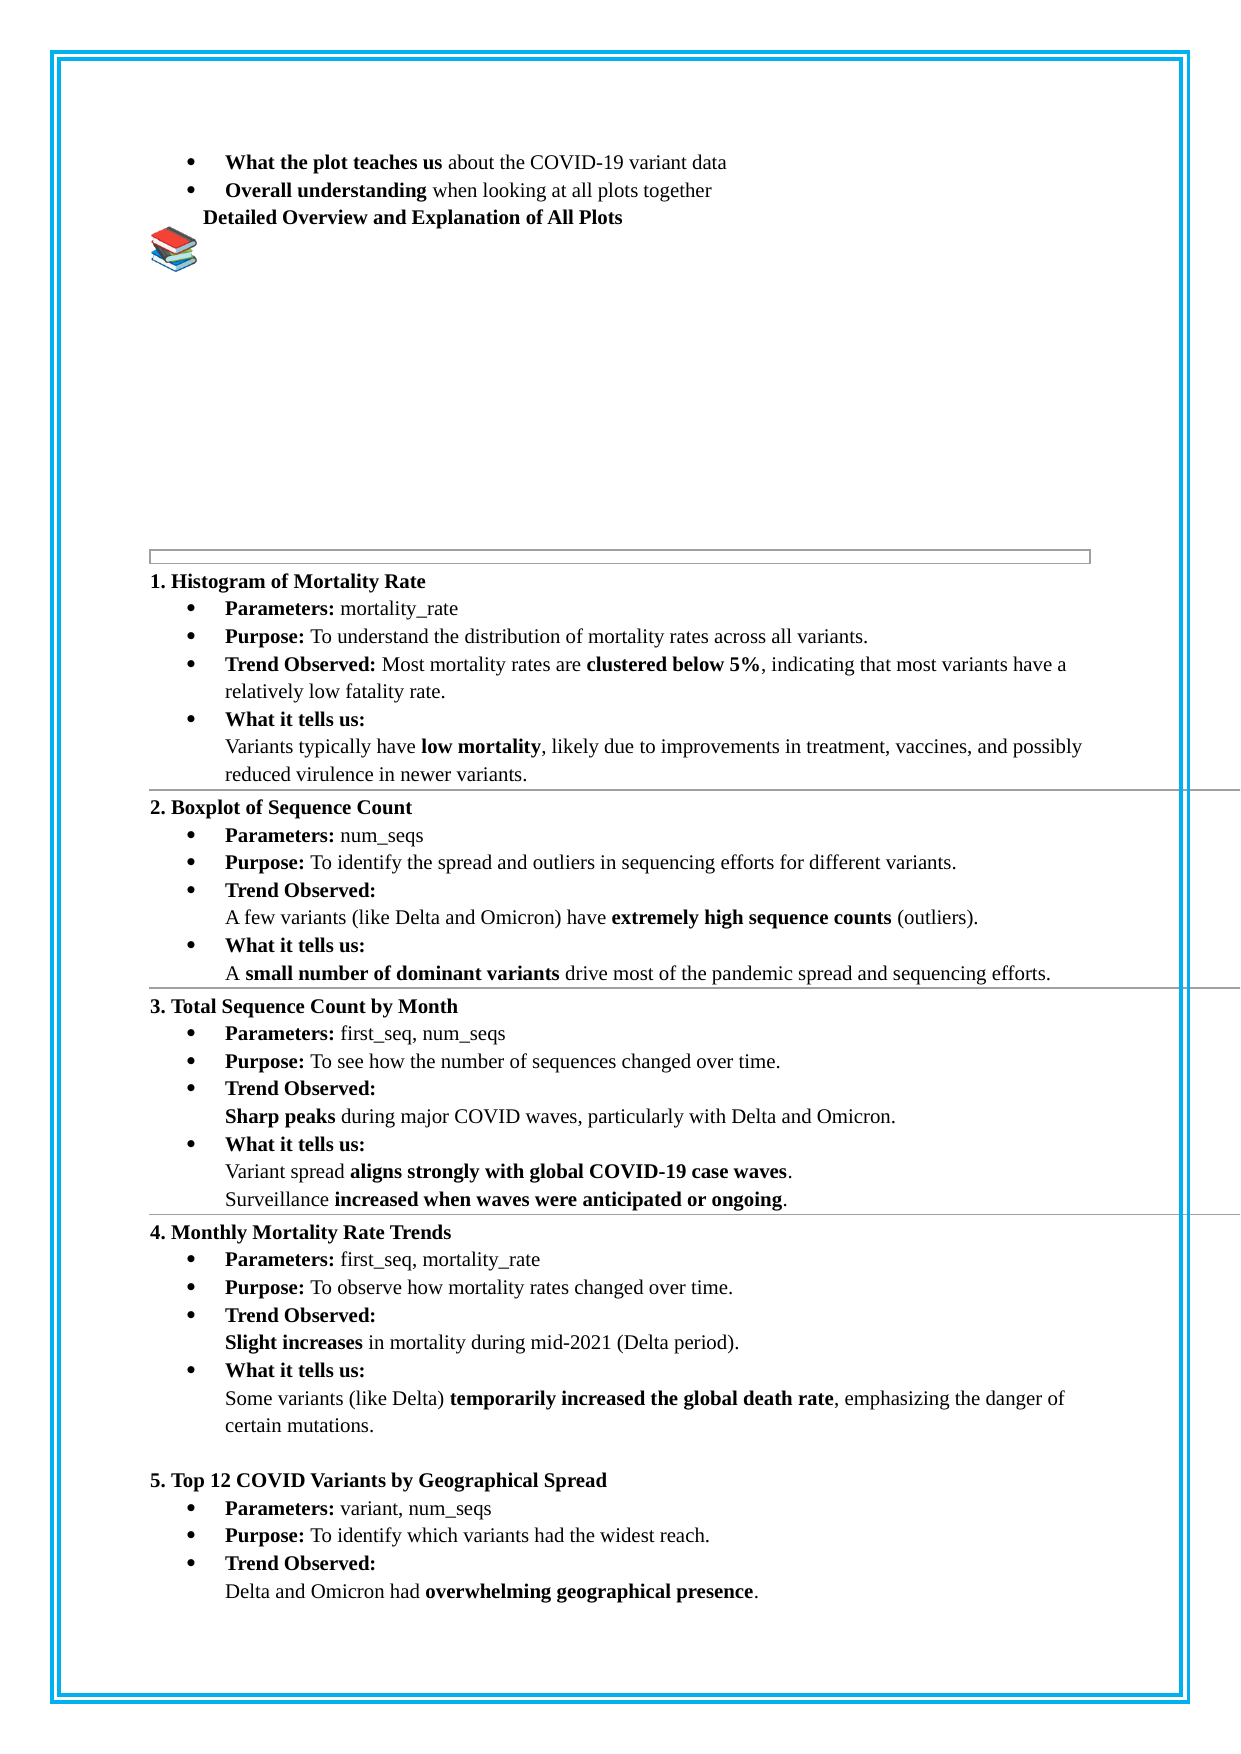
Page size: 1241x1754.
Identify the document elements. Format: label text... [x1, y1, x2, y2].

list Trend Observed: Most mortality rates are clustered below 5%, indicating that most variants have a relatively low fatality rate. [187, 651, 1090, 703]
text 1. Histogram of Mortality Rate [150, 569, 1090, 593]
list Parameters: variant, num_seqs [187, 1496, 1090, 1520]
list Trend Observed: Delta and Omicron had overwhelming geographical presence. [187, 1551, 1090, 1603]
list What it tells us: Variant spread aligns strongly with global COVID-19 case waves. Surveillance increased when waves were anticipated or ongoing. [187, 1132, 1090, 1211]
list What it tells us: Variants typically have low mortality, likely due to improvements in treatment, vaccines, and possibly reduced virulence in newer variants. [187, 707, 1090, 786]
text 5. Top 12 COVID Variants by Geographical Spread [150, 1468, 1090, 1492]
list Trend Observed: Slight increases in mortality during mid-2021 (Delta period). [187, 1303, 1090, 1354]
list Trend Observed: A few variants (like Delta and Omicron) have extremely high sequence counts (outliers). [187, 878, 1090, 929]
text 3. Total Sequence Count by Month [150, 993, 1090, 1018]
list What the plot teaches us about the COVID-19 variant data [187, 150, 1090, 174]
list Purpose: To see how the number of sequences changed over time. [187, 1049, 1090, 1073]
list Purpose: To identify the spread and outliers in sequencing efforts for different variants. [187, 850, 1090, 874]
text 2. Boxplot of Sequence Count [150, 795, 1090, 819]
list Parameters: num_seqs [187, 822, 1090, 847]
list Purpose: To observe how mortality rates changed over time. [187, 1275, 1090, 1299]
text 4. Monthly Mortality Rate Trends [150, 1220, 1090, 1244]
list Purpose: To identify which variants had the widest reach. [187, 1523, 1090, 1547]
list Parameters: mortality_rate [187, 596, 1090, 620]
text Detailed Overview and Explanation of All Plots [150, 205, 1090, 272]
list What it tells us: A small number of dominant variants drive most of the pandemic spread and sequencing efforts. [187, 933, 1090, 984]
list Parameters: first_seq, num_seqs [187, 1021, 1090, 1045]
list Parameters: first_seq, mortality_rate [187, 1247, 1090, 1271]
list Purpose: To understand the distribution of mortality rates across all variants. [187, 624, 1090, 648]
list Trend Observed: Sharp peaks during major COVID waves, particularly with Delta and Omicron. [187, 1076, 1090, 1128]
list Overall understanding when looking at all plots together [187, 178, 1090, 202]
list What it tells us: Some variants (like Delta) temporarily increased the global death rate, emphasizing the danger of certain mutations. [187, 1358, 1090, 1437]
